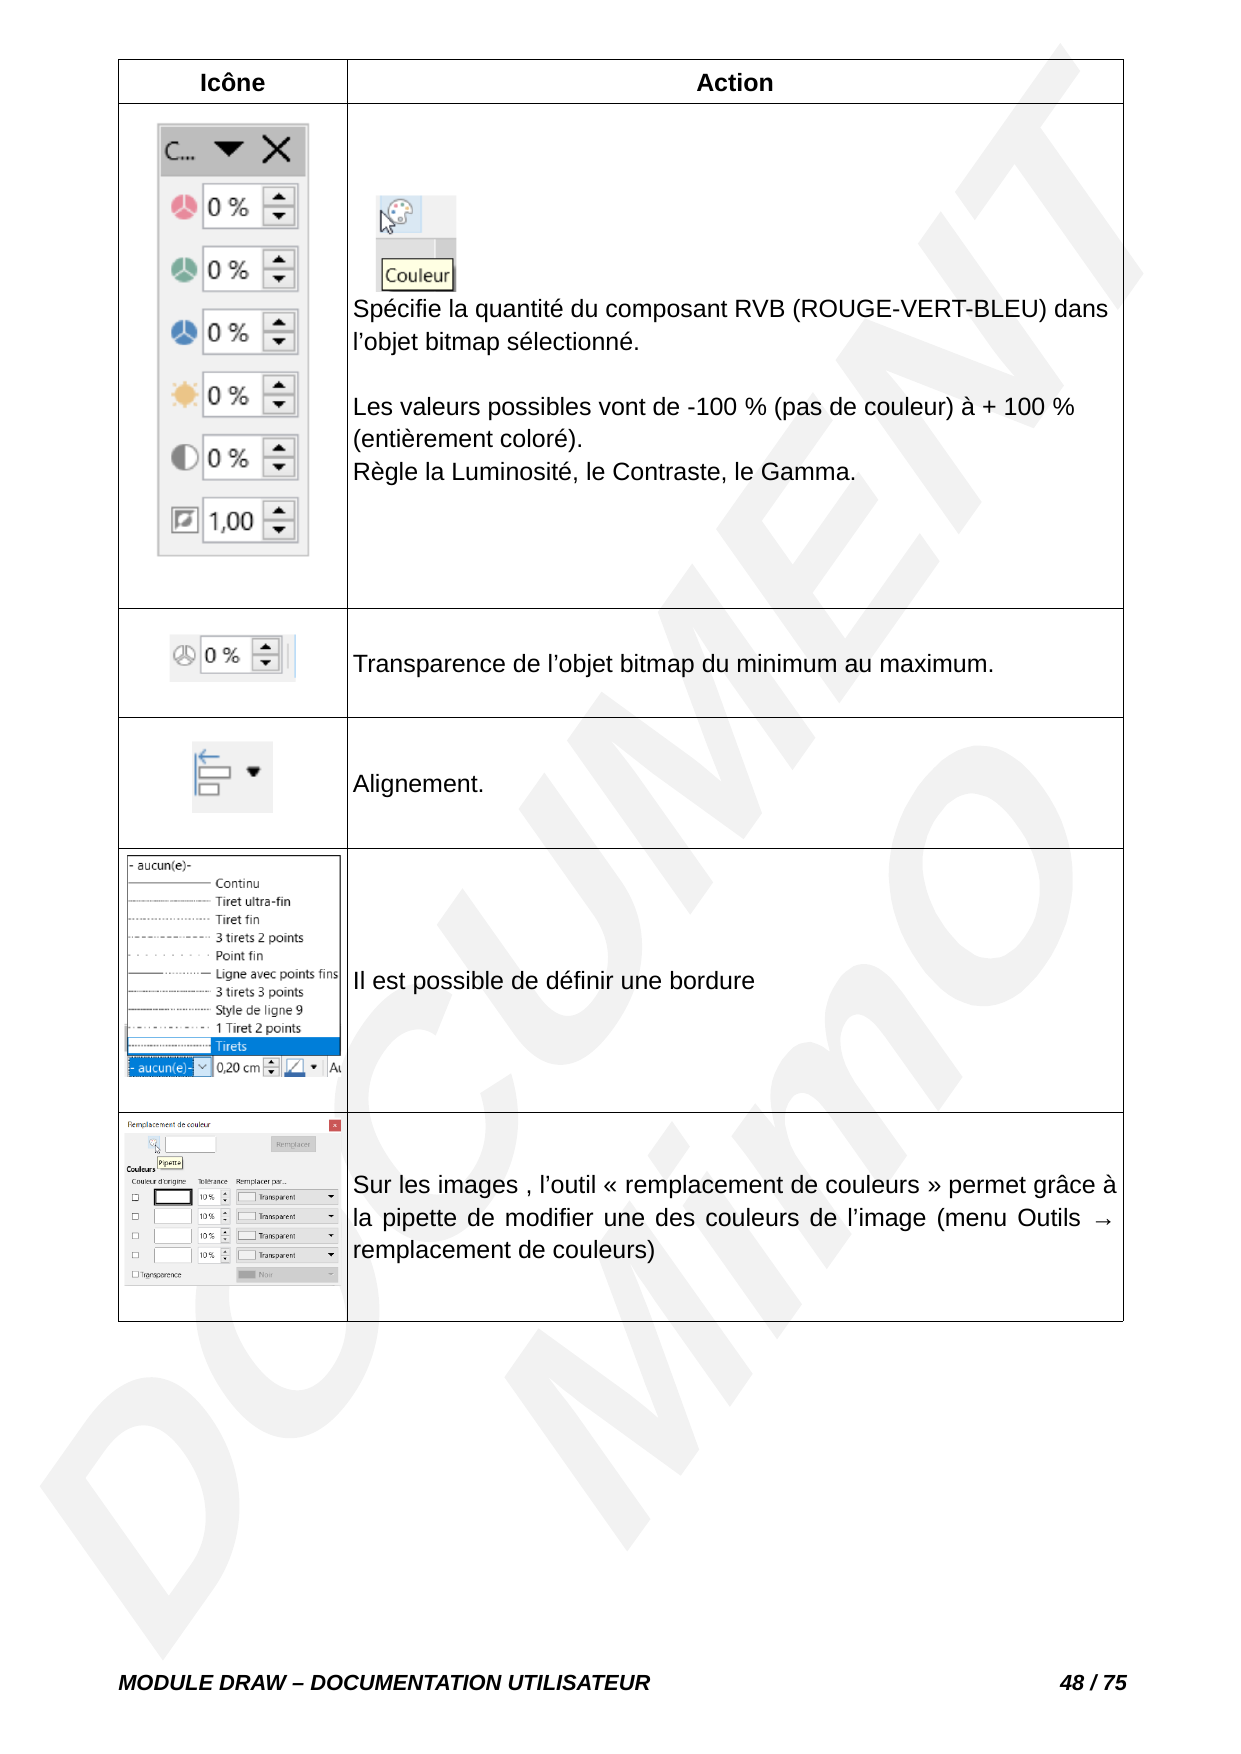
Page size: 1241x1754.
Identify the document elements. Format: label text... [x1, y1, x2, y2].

table_header Icône [119, 60, 347, 103]
picture [124, 1117, 342, 1286]
table_cell Transparence de l’objet bitmap du minimum au maximum. [348, 609, 1123, 717]
table_cell Spécifie la quantité du composant RVB (ROUGE-VERT-BLEU) dans l’objet bitmap sélectionné. Les valeurs possibles vont de -100 % (pas de couleur) à + 100 % (entièrement coloré). Règle la Luminosité, le Contraste, le Gamma. [348, 104, 1123, 608]
table_cell [119, 104, 347, 608]
table_cell [119, 609, 347, 717]
table_cell Alignement. [348, 718, 1123, 848]
table_cell Sur les images , l’outil « remplacement de couleurs » permet grâce à la pipette de modifier une des couleurs de l’image (menu Outils → remplacement de couleurs) [348, 1113, 1123, 1321]
picture [192, 741, 273, 813]
table_cell [119, 849, 347, 1112]
table_cell Il est possible de définir une bordure [348, 849, 1123, 1112]
table_cell [119, 1113, 347, 1321]
picture [375, 195, 457, 292]
picture [142, 112, 323, 573]
table_header Action [348, 60, 1123, 103]
picture [169, 634, 296, 682]
picture [124, 854, 342, 1077]
table_cell [119, 718, 347, 848]
